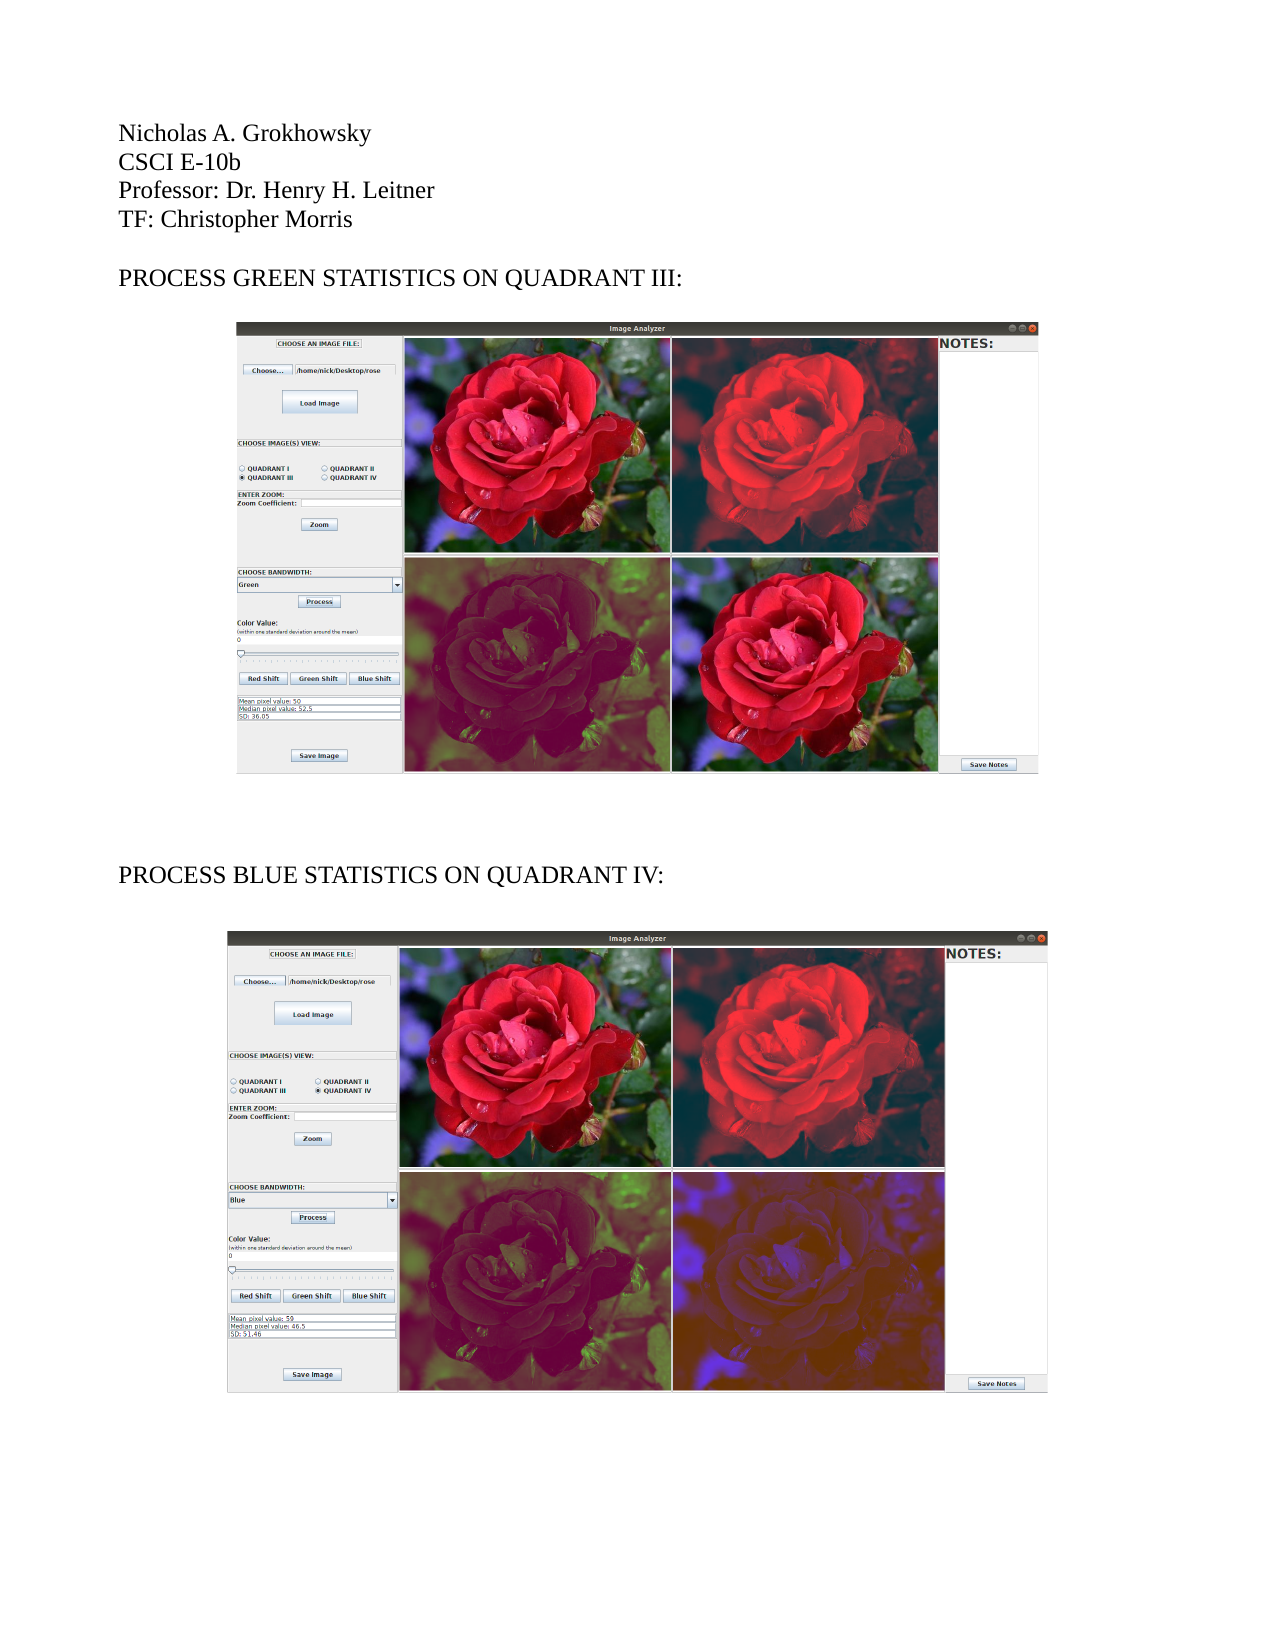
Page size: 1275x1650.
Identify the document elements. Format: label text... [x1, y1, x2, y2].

picture [227, 931, 1048, 1393]
text PROCESS BLUE STATISTICS ON QUADRANT IV: [118, 860, 1157, 888]
picture [236, 322, 1039, 774]
text PROCESS GREEN STATISTICS ON QUADRANT III: [118, 263, 1157, 291]
